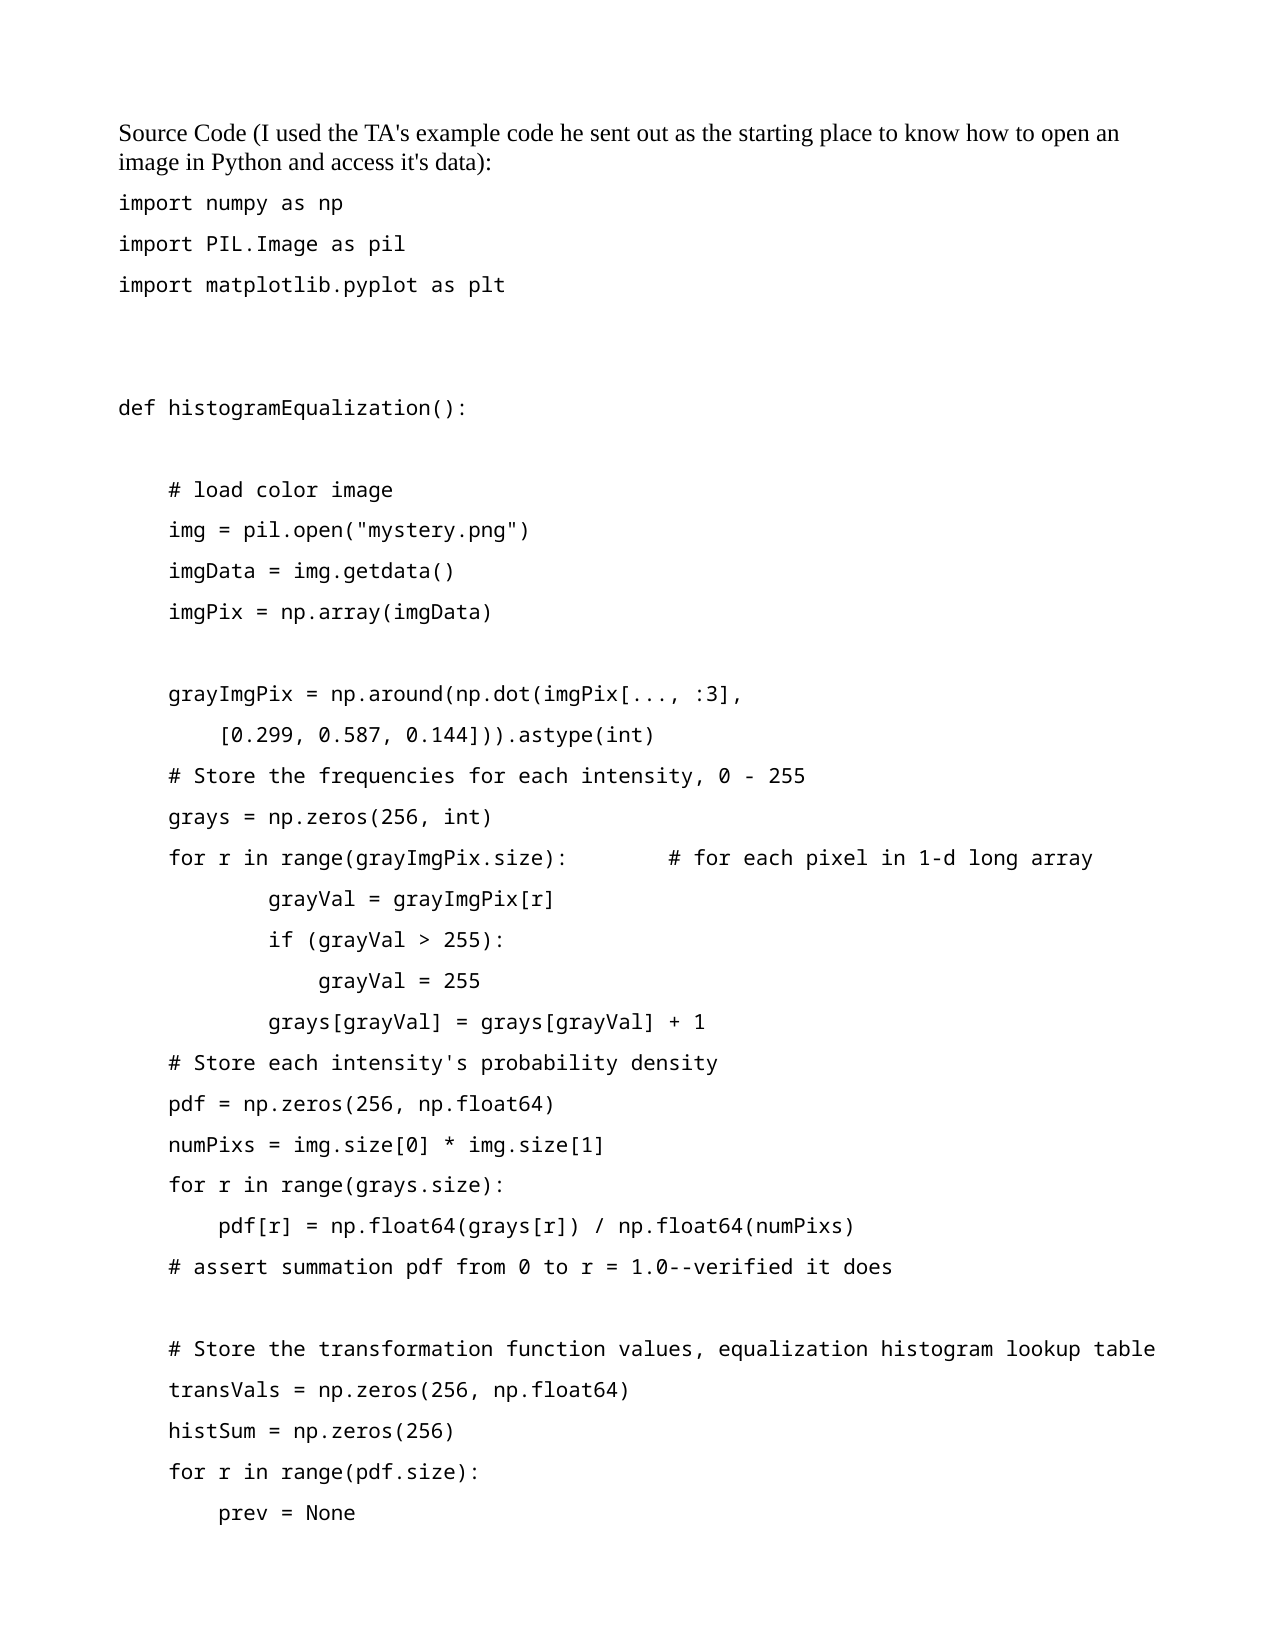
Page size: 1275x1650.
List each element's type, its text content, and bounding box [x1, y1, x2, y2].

text for r in range(grays.size): [118, 1171, 1157, 1199]
text for r in range(grayImgPix.size): # for each pixel in 1-d long array [118, 843, 1157, 872]
text # Store the transformation function values, equalization histogram lookup table [118, 1334, 1157, 1363]
text import matplotlib.pyplot as plt [118, 270, 1157, 298]
text import numpy as np [118, 188, 1157, 217]
text import PIL.Image as pil [118, 229, 1157, 257]
text pdf = np.zeros(256, np.float64) [118, 1089, 1157, 1117]
text grayImgPix = np.around(np.dot(imgPix[..., :3], [118, 679, 1157, 708]
text def histogramEqualization(): [118, 393, 1157, 421]
text prev = None [118, 1498, 1157, 1527]
text transVals = np.zeros(256, np.float64) [118, 1375, 1157, 1404]
text # load color image [118, 475, 1157, 503]
text Source Code (I used the TA's example code he sent out as the starting place to know how to open an image in Python and access it's data): [118, 118, 1157, 176]
text grayVal = 255 [118, 966, 1157, 994]
text imgPix = np.array(imgData) [118, 597, 1157, 626]
text grayVal = grayImgPix[r] [118, 884, 1157, 912]
text histSum = np.zeros(256) [118, 1416, 1157, 1445]
text grays[grayVal] = grays[grayVal] + 1 [118, 1007, 1157, 1035]
text [0.299, 0.587, 0.144])).astype(int) [118, 720, 1157, 749]
text for r in range(pdf.size): [118, 1457, 1157, 1486]
text # Store the frequencies for each intensity, 0 - 255 [118, 761, 1157, 790]
text if (grayVal > 255): [118, 925, 1157, 953]
text # assert summation pdf from 0 to r = 1.0--verified it does [118, 1252, 1157, 1281]
text # Store each intensity's probability density [118, 1048, 1157, 1076]
text img = pil.open("mystery.png") [118, 516, 1157, 544]
text numPixs = img.size[0] * img.size[1] [118, 1130, 1157, 1158]
text pdf[r] = np.float64(grays[r]) / np.float64(numPixs) [118, 1212, 1157, 1240]
text grays = np.zeros(256, int) [118, 802, 1157, 831]
text imgData = img.getdata() [118, 557, 1157, 585]
